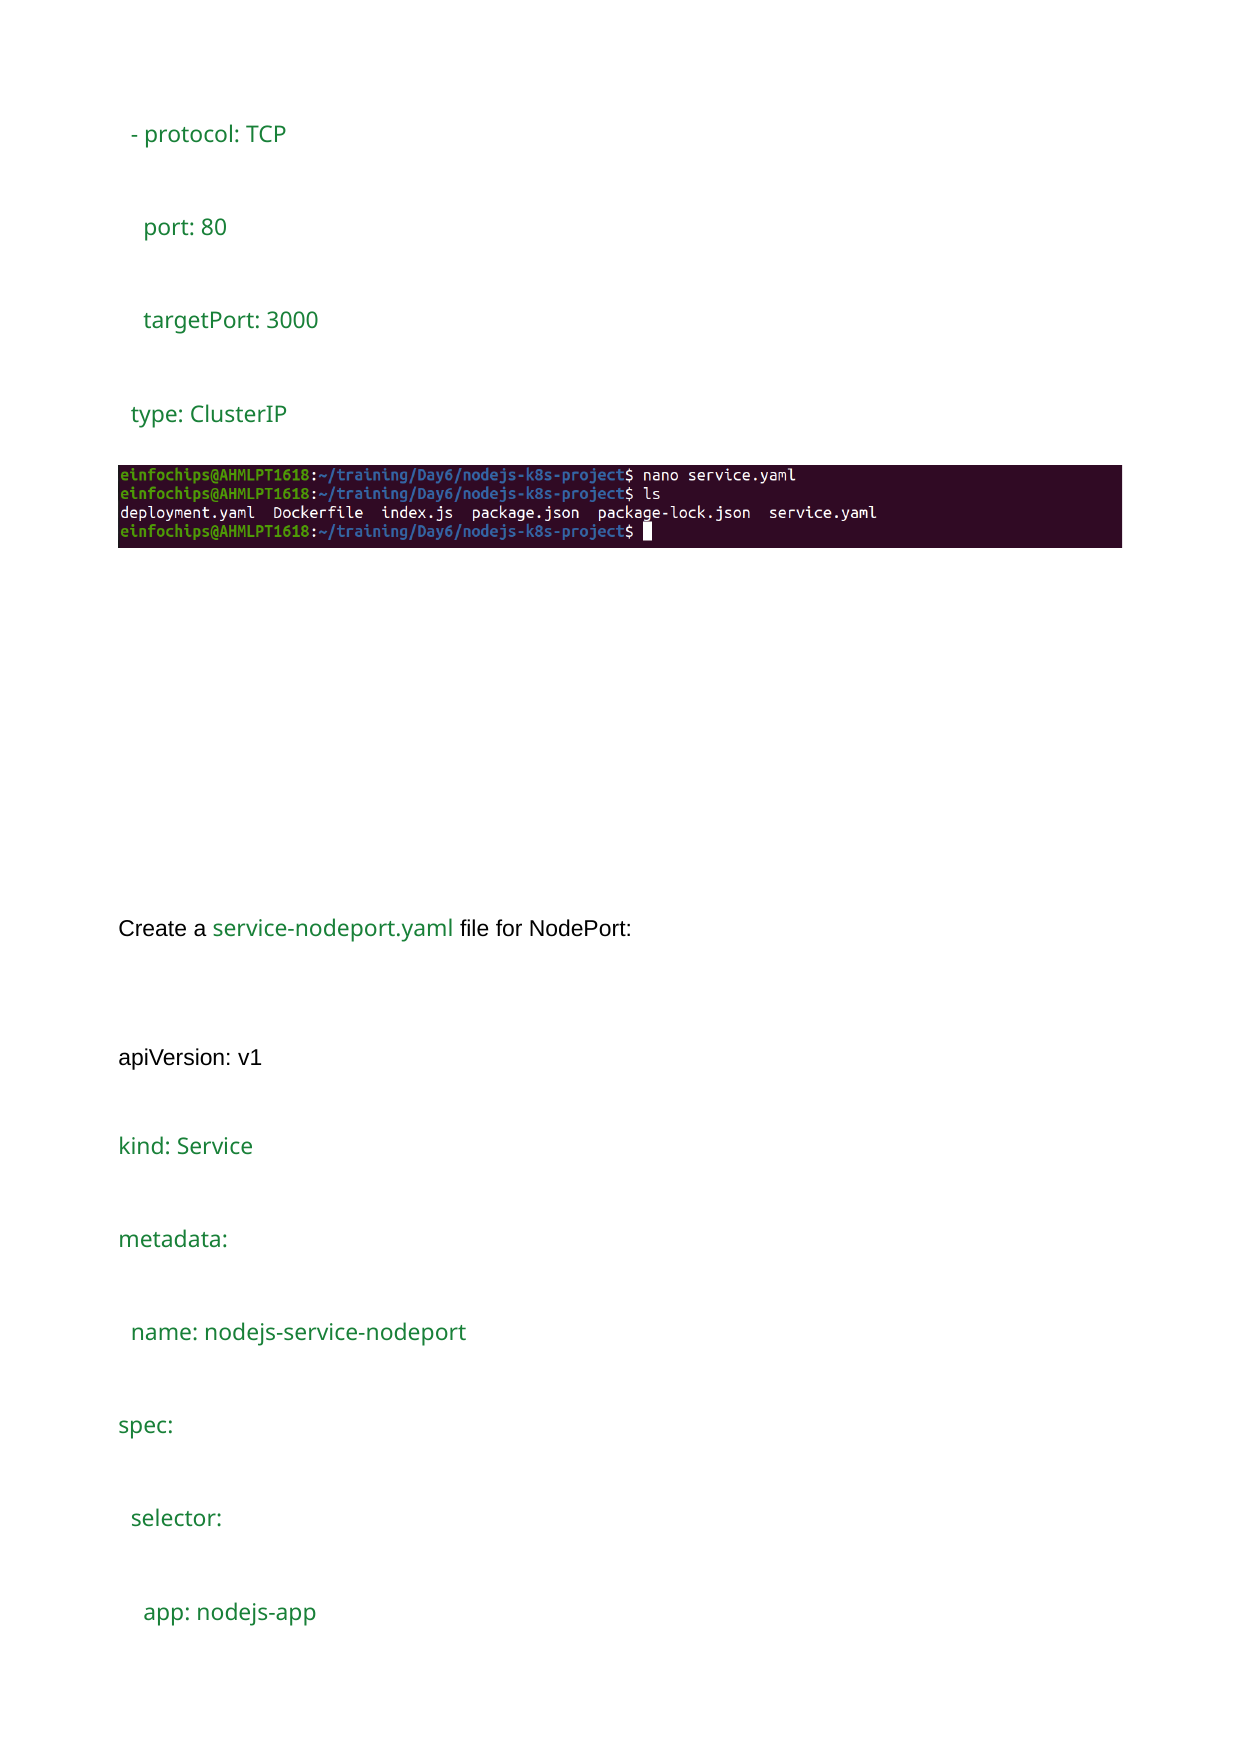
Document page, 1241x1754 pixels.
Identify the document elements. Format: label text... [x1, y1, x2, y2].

text kind: Service [118, 1130, 1122, 1161]
text metadata: [118, 1223, 1122, 1254]
text Create a service-nodeport.yaml file for NodePort: [118, 912, 1122, 983]
text name: nodejs-service-nodeport [118, 1316, 1122, 1347]
picture [118, 465, 1123, 548]
text - protocol: TCP [118, 118, 1122, 149]
text spec: [118, 1409, 1122, 1441]
text selector: [118, 1502, 1122, 1534]
text targetPort: 3000 [118, 304, 1122, 336]
text type: ClusterIP [118, 397, 1122, 429]
text port: 80 [118, 211, 1122, 242]
text apiVersion: v1 [118, 1043, 1122, 1070]
text app: nodejs-app [118, 1596, 1122, 1627]
